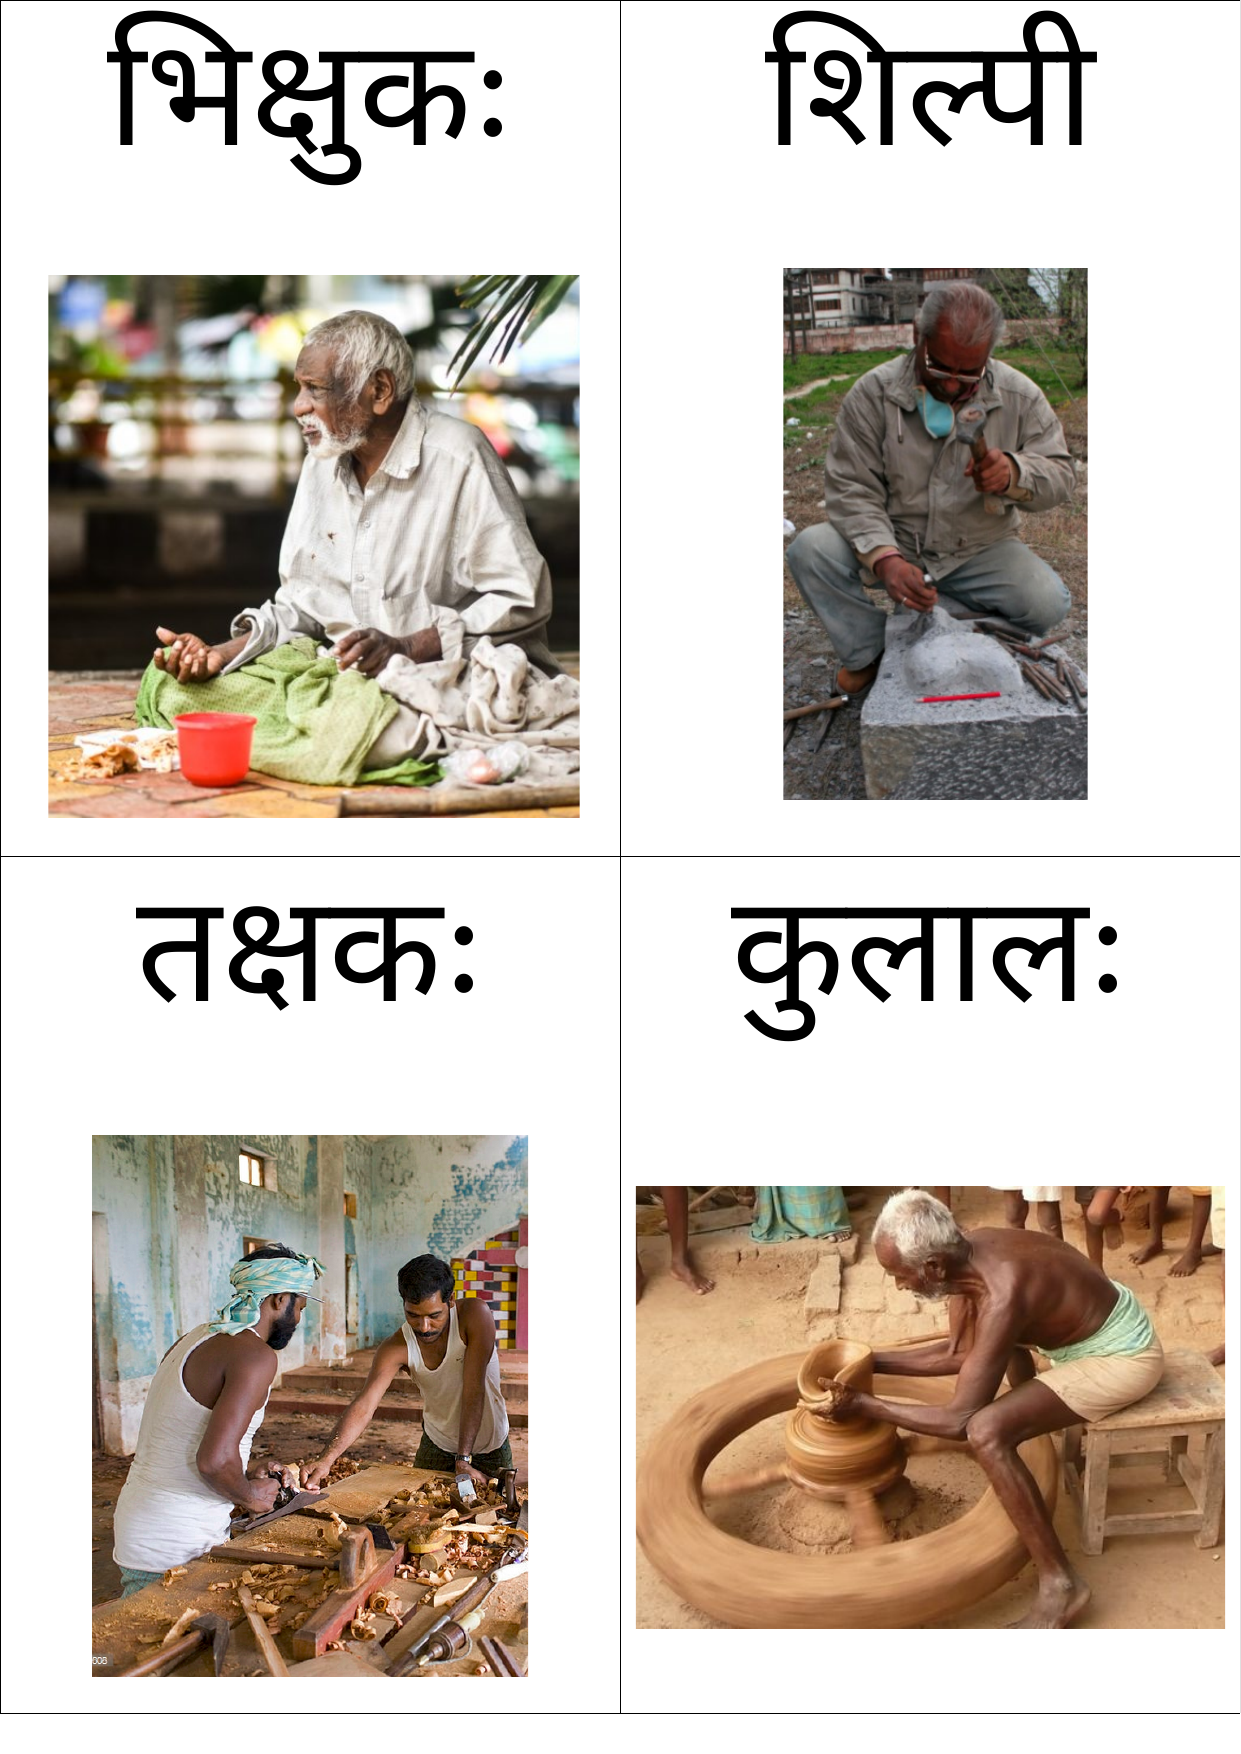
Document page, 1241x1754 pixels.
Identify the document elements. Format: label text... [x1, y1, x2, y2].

table_cell भिक्षुकः [1, 1, 620, 856]
picture [635, 1186, 1226, 1629]
table_cell शिल्पी [621, 1, 1240, 856]
table_cell तक्षकः [1, 857, 620, 1712]
picture [48, 275, 580, 818]
picture [783, 268, 1088, 800]
table_cell कुलालः [621, 857, 1240, 1712]
picture [92, 1135, 529, 1677]
